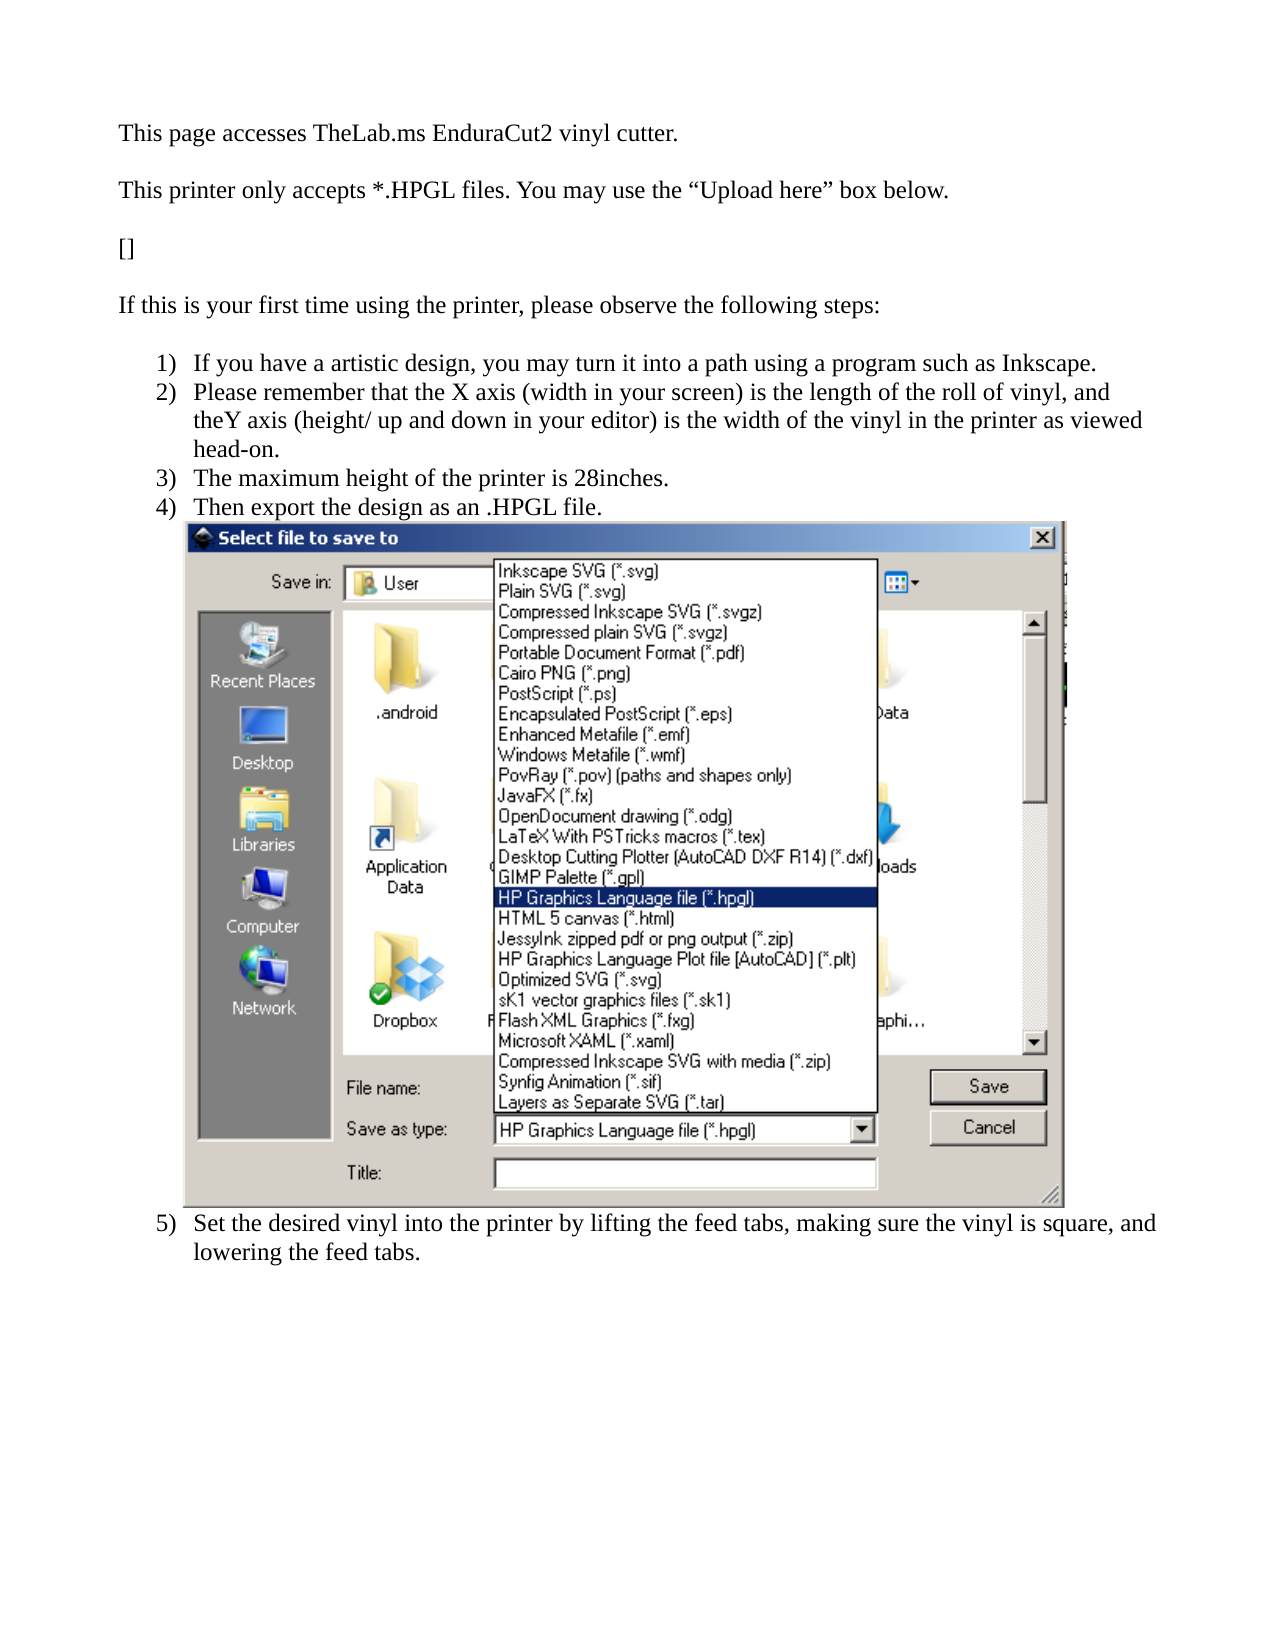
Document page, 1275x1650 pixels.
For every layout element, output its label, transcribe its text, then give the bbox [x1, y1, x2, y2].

list Please remember that the X axis (width in your screen) is the length of the roll of vinyl, and theY axis (height/ up and down in your editor) is the width of the vinyl in the printer as viewed head-on. [156, 377, 1157, 463]
text This printer only accepts *.HPGL files. You may use the “Upload here” box below. [118, 176, 1157, 204]
text If this is your first time using the printer, please observe the following steps: [118, 291, 1157, 319]
list Set the desired vinyl into the printer by lifting the feed tabs, making sure the vinyl is square, and lowering the feed tabs. [156, 521, 1157, 1265]
list Then export the design as an .HPGL file. [156, 492, 1157, 521]
text [] [118, 233, 1157, 262]
list The maximum height of the printer is 28inches. [156, 463, 1157, 492]
text This page accesses TheLab.ms EnduraCut2 vinyl cutter. [118, 118, 1157, 147]
list If you have a artistic design, you may turn it into a path using a program such as Inkscape. [156, 348, 1157, 377]
